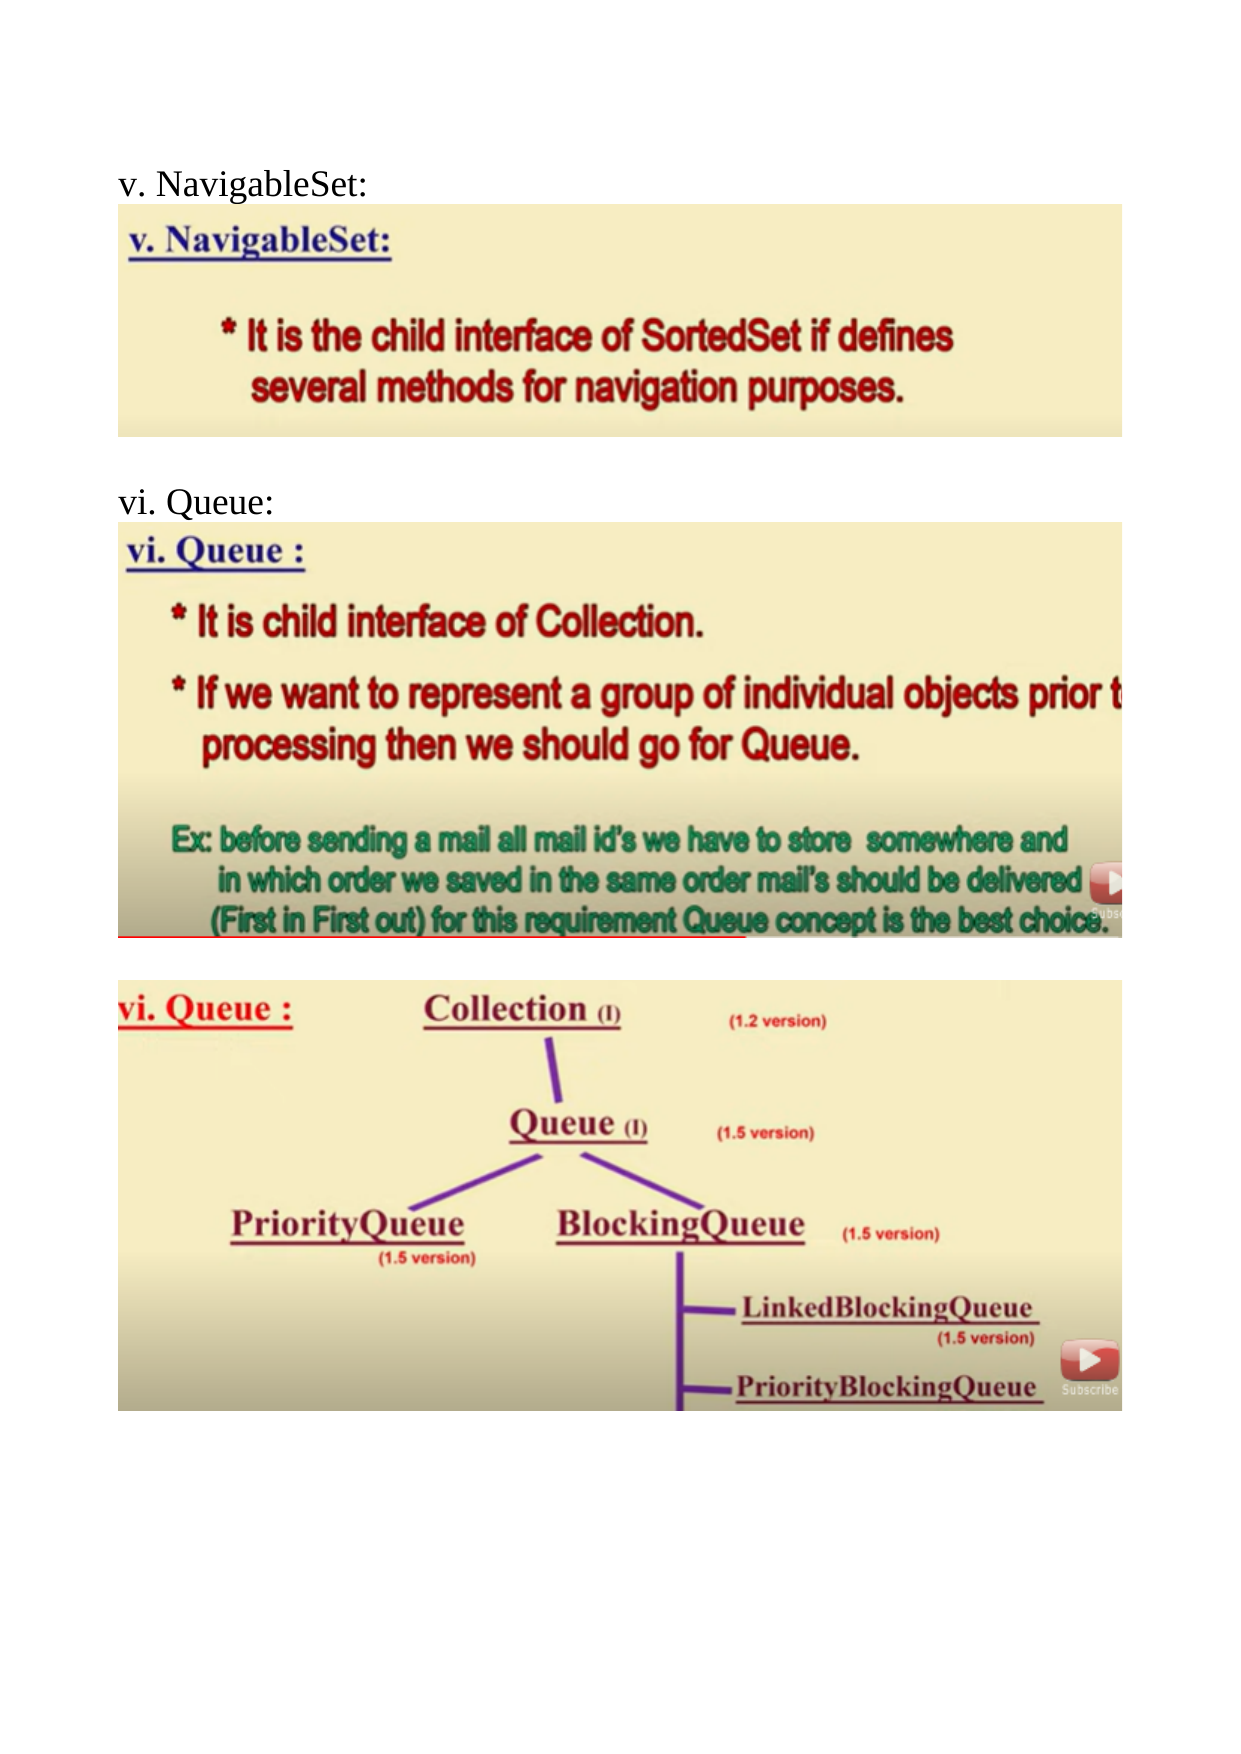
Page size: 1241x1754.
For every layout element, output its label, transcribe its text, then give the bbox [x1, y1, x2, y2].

picture [118, 522, 1123, 938]
text v. NavigableSet: [118, 161, 1122, 204]
picture [118, 980, 1123, 1411]
picture [118, 204, 1123, 437]
text vi. Queue: [118, 479, 1122, 522]
